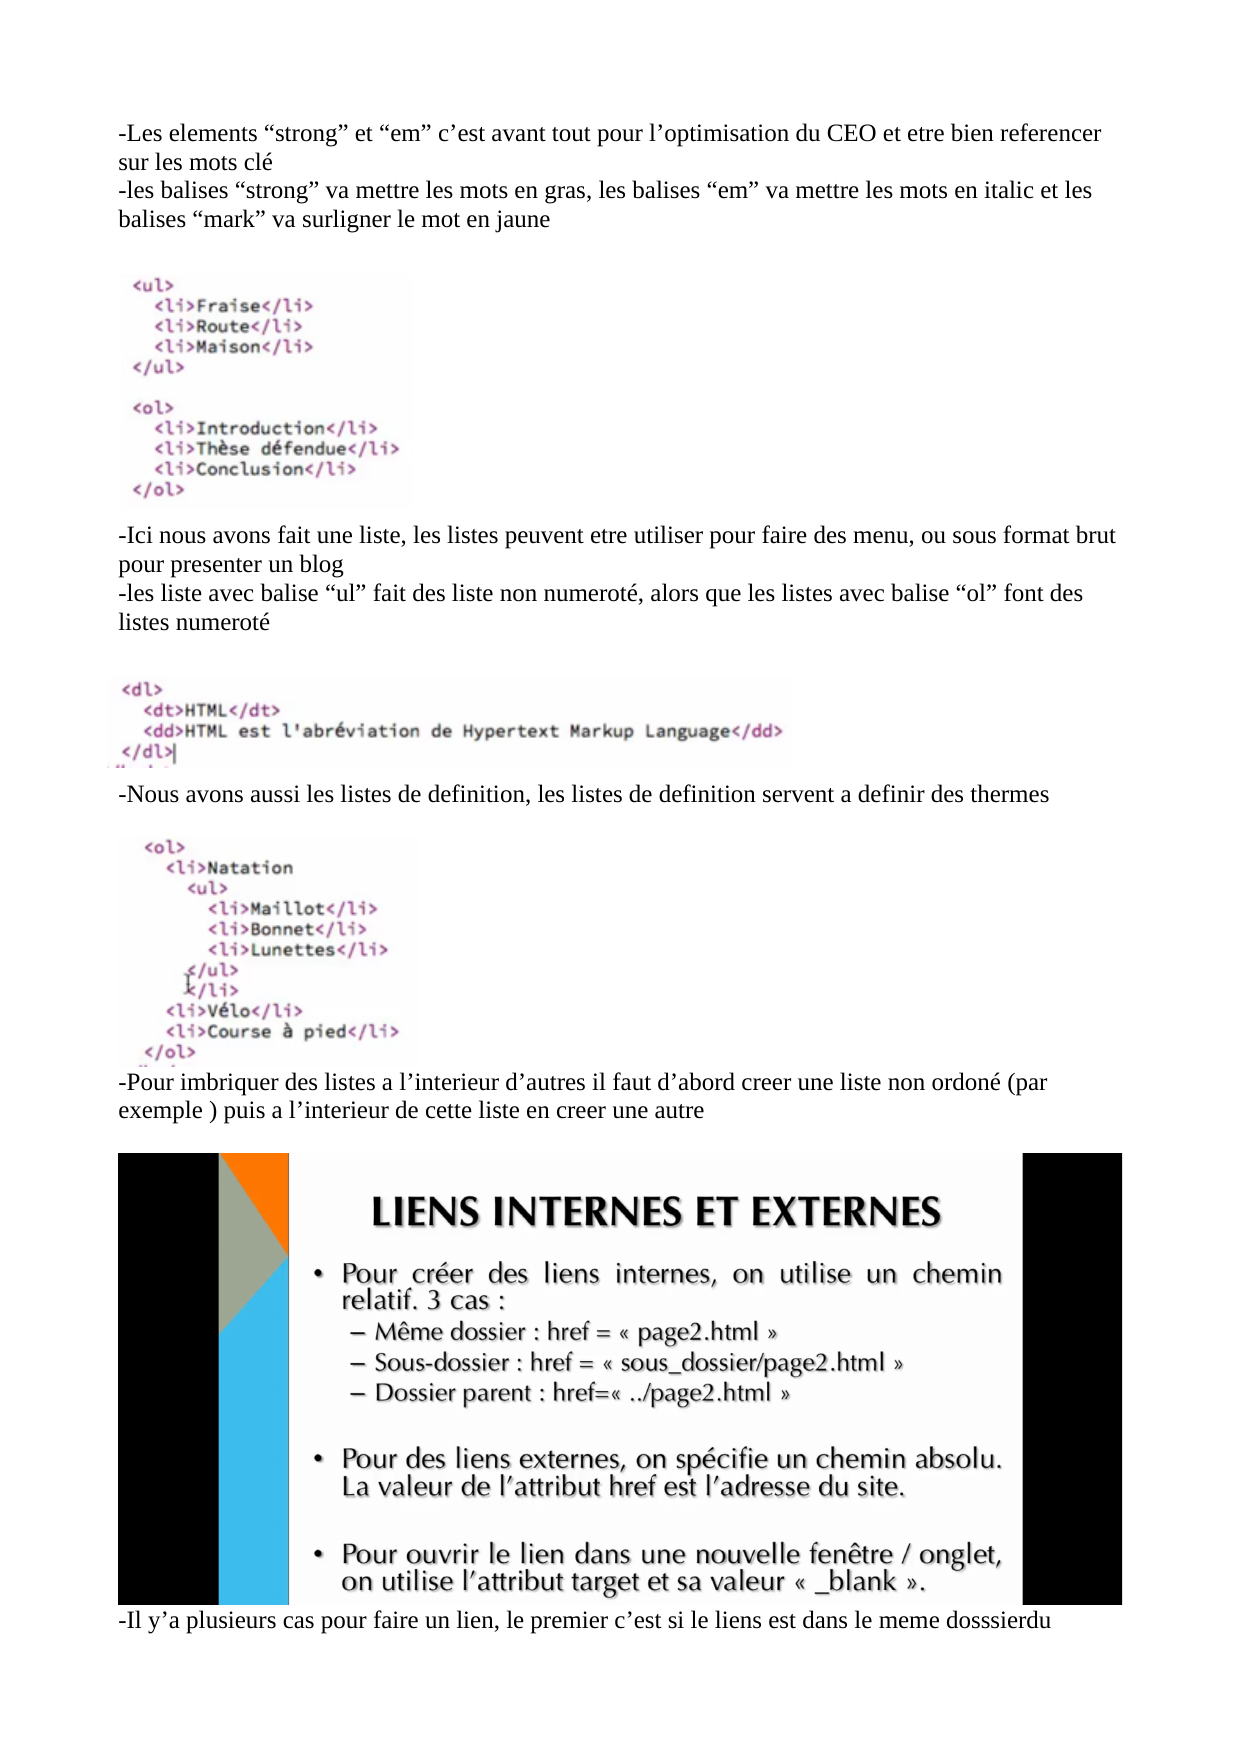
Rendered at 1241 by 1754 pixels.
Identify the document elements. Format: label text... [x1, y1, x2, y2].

picture [118, 1153, 1123, 1605]
text -Pour imbriquer des listes a l’interieur d’autres il faut d’abord creer une liste non ordoné (par exemple ) puis a l’interieur de cette liste en creer une autre [118, 1067, 1122, 1124]
picture [106, 676, 793, 768]
text -les balises “strong” va mettre les mots en gras, les balises “em” va mettre les mots en italic et les balises “mark” va surligner le mot en jaune [118, 176, 1122, 233]
text -Il y’a plusieurs cas pour faire un lien, le premier c’est si le liens est dans le meme dosssierdu [118, 1605, 1122, 1634]
text -Ici nous avons fait une liste, les listes peuvent etre utiliser pour faire des menu, ou sous format brut pour presenter un blog [118, 521, 1122, 578]
text -Les elements “strong” et “em” c’est avant tout pour l’optimisation du CEO et etre bien referencer sur les mots clé [118, 118, 1122, 176]
text -Nous avons aussi les listes de definition, les listes de definition servent a definir des thermes [118, 779, 1122, 808]
picture [116, 836, 418, 1067]
text -les liste avec balise “ul” fait des liste non numeroté, alors que les listes avec balise “ol” font des listes numeroté [118, 578, 1122, 636]
picture [121, 274, 414, 509]
